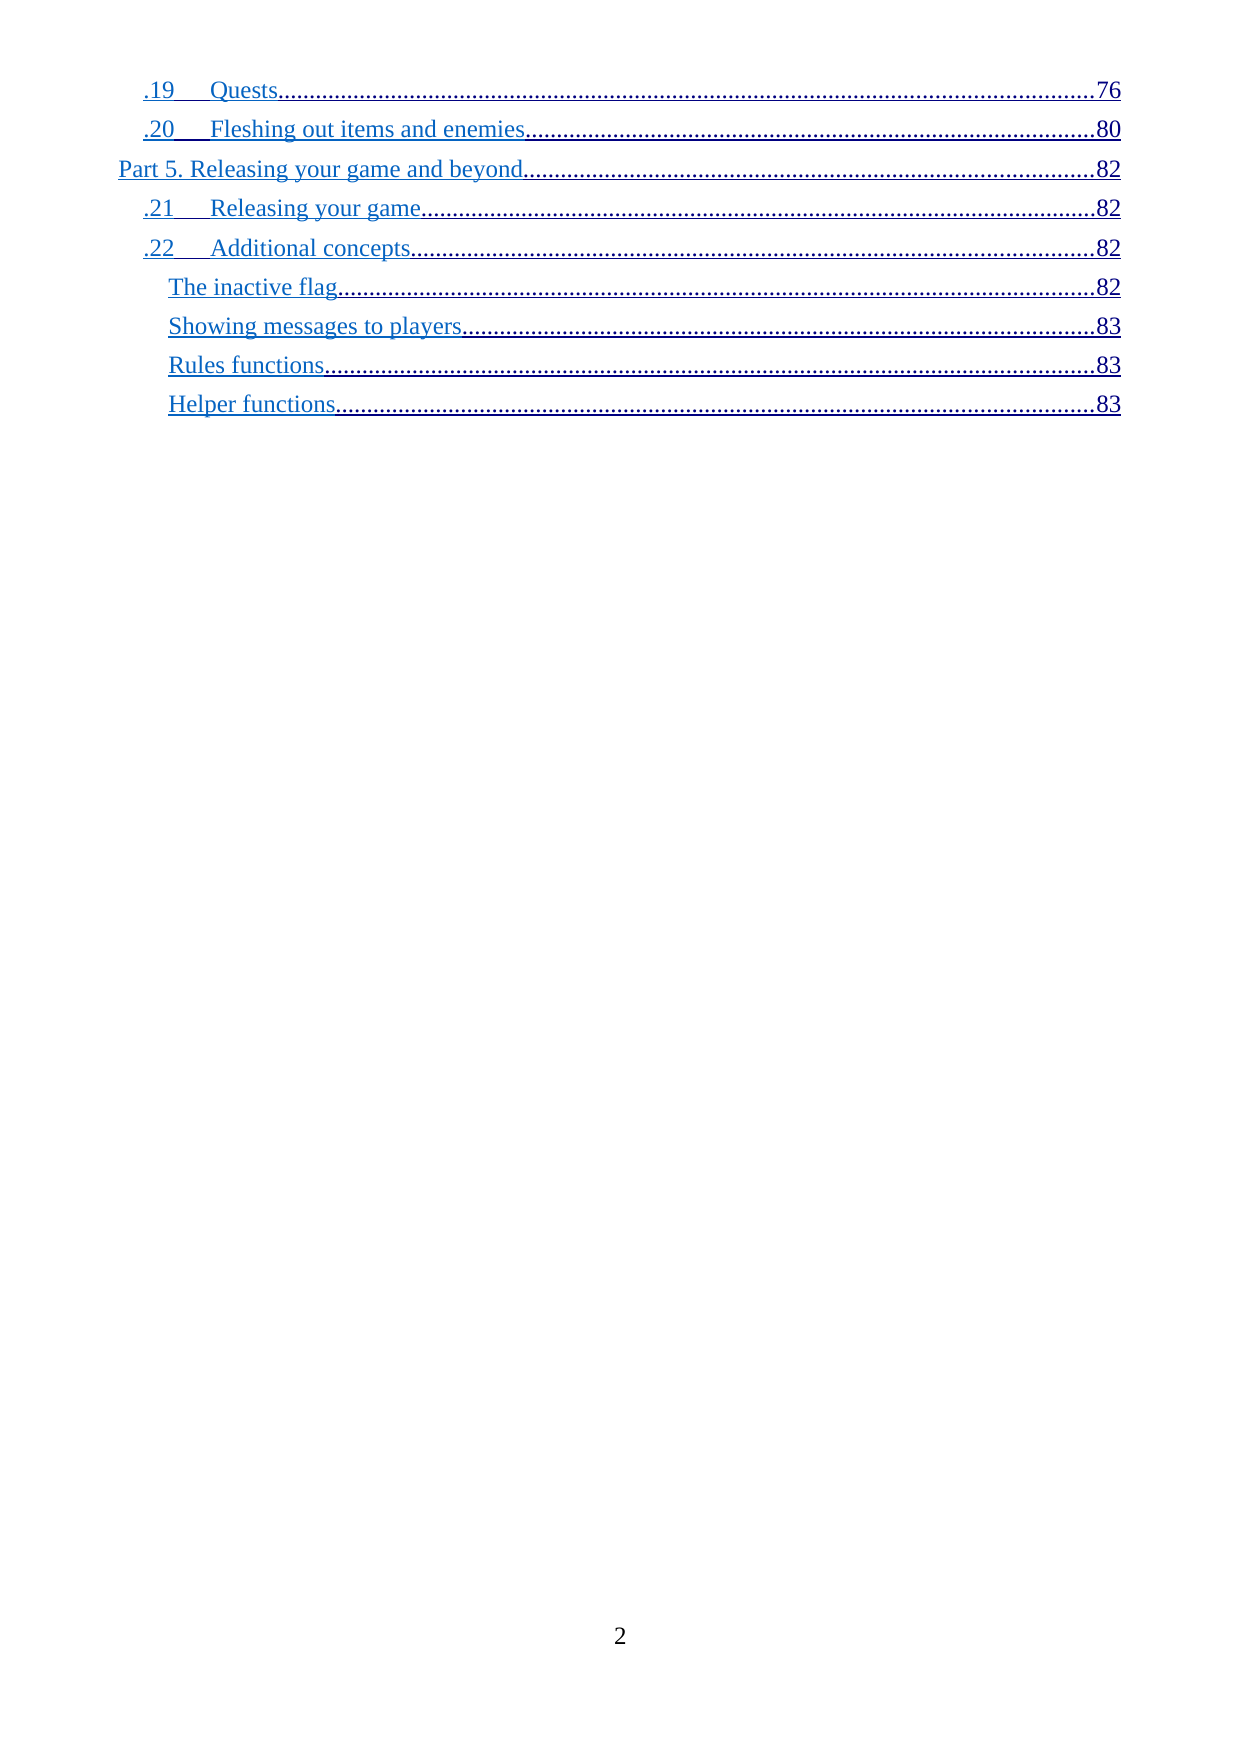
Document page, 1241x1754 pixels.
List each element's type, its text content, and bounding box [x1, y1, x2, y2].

text The inactive flag 82 [168, 272, 1122, 301]
text .20 Fleshing out items and enemies 80 [143, 114, 1122, 143]
text .21 Releasing your game 82 [143, 193, 1122, 222]
text Rules functions 83 [168, 350, 1122, 379]
text Part 5. Releasing your game and beyond 82 [118, 154, 1122, 183]
text .19 Quests 76 [143, 75, 1122, 104]
text Helper functions 83 [168, 389, 1122, 418]
text Showing messages to players 83 [168, 311, 1122, 340]
text .22 Additional concepts 82 [143, 233, 1122, 262]
